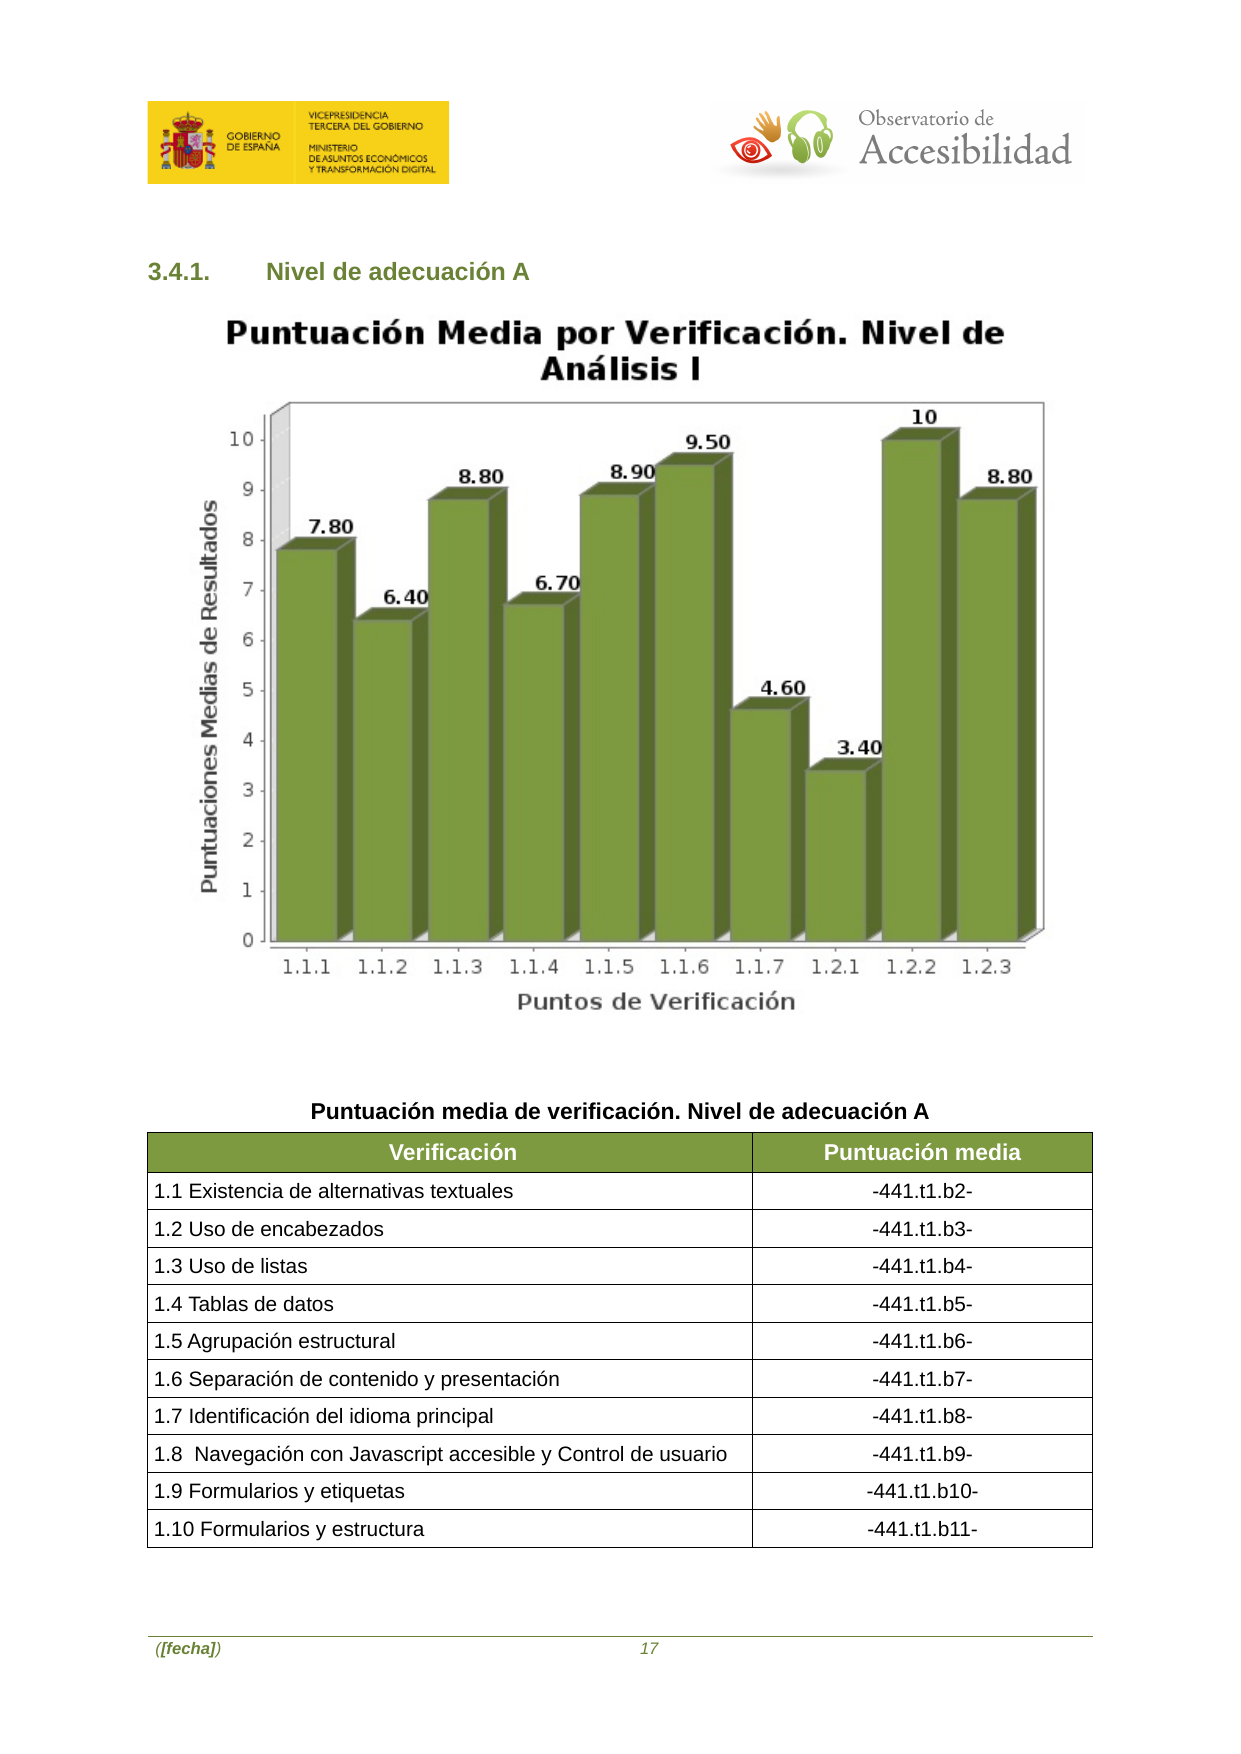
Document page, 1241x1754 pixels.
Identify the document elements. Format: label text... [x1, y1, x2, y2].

table_cell 1.1 Existencia de alternativas textuales [148, 1173, 752, 1209]
table_cell -441.t1.b5- [753, 1285, 1092, 1322]
table_cell -441.t1.b8- [753, 1398, 1092, 1434]
table_cell -441.t1.b10- [753, 1473, 1092, 1509]
table_header Verificación [148, 1133, 752, 1172]
picture [178, 313, 1062, 1024]
table_cell 1.8 Navegación con Javascript accesible y Control de usuario [148, 1435, 752, 1472]
table_cell 1.2 Uso de encabezados [148, 1210, 752, 1247]
table_cell -441.t1.b2- [753, 1173, 1092, 1209]
text Puntuación media de verificación. Nivel de adecuación A [148, 1098, 1092, 1124]
picture [147, 101, 450, 184]
table_cell -441.t1.b9- [753, 1435, 1092, 1472]
table_cell -441.t1.b3- [753, 1210, 1092, 1247]
table_cell 1.5 Agrupación estructural [148, 1323, 752, 1359]
table_cell 1.4 Tablas de datos [148, 1285, 752, 1322]
table_cell 1.7 Identificación del idioma principal [148, 1398, 752, 1434]
subtitle Nivel de adecuación A [148, 257, 1092, 286]
table_cell 1.6 Separación de contenido y presentación [148, 1360, 752, 1397]
table_cell -441.t1.b11- [753, 1510, 1092, 1547]
picture [710, 101, 1086, 184]
table_cell -441.t1.b6- [753, 1323, 1092, 1359]
table_cell 1.3 Uso de listas [148, 1248, 752, 1284]
table_header Puntuación media [753, 1133, 1092, 1172]
table_cell 1.9 Formularios y etiquetas [148, 1473, 752, 1509]
table_cell -441.t1.b7- [753, 1360, 1092, 1397]
table_cell 1.10 Formularios y estructura [148, 1510, 752, 1547]
table_cell -441.t1.b4- [753, 1248, 1092, 1284]
